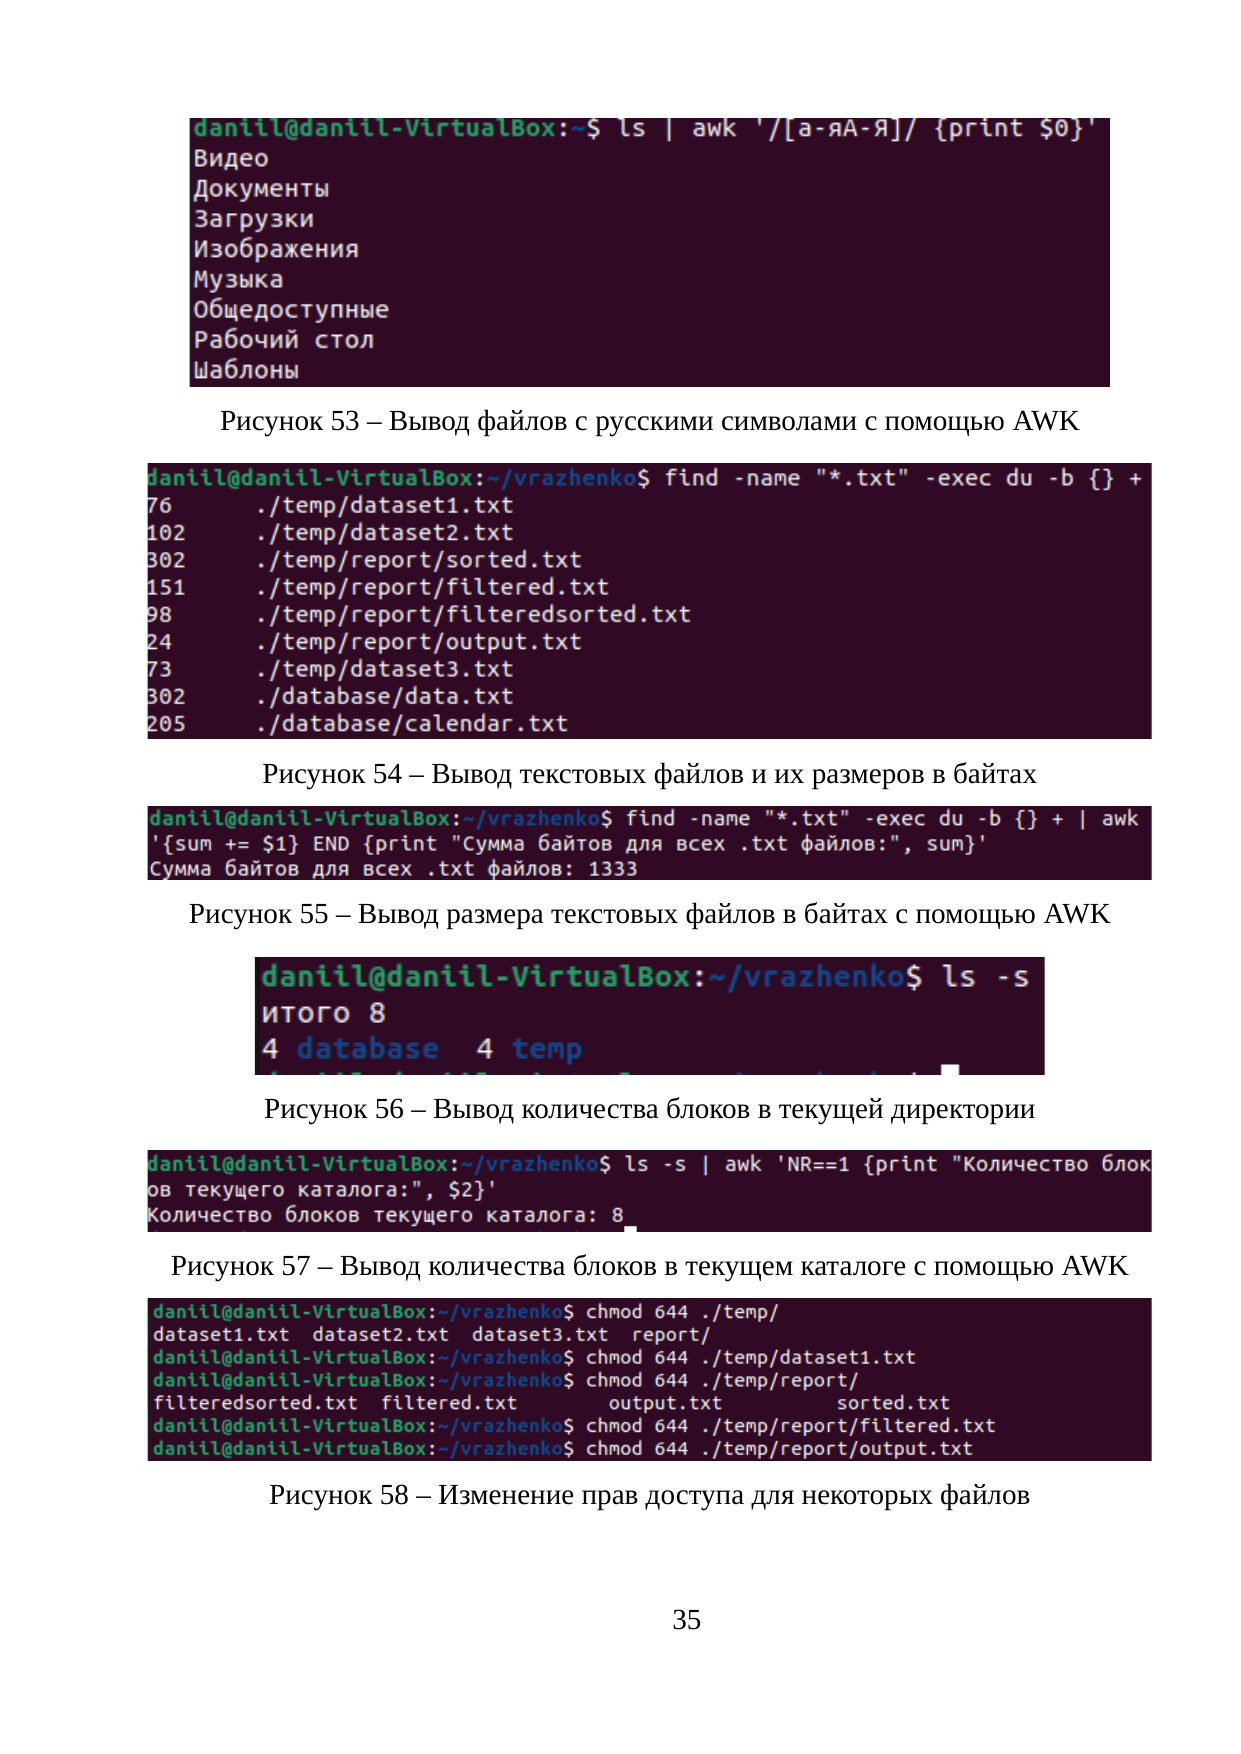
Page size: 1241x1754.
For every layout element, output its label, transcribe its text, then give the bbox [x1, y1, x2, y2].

text Рисунок 57 – Вывод количества блоков в текущем каталоге с помощью AWK [148, 1248, 1152, 1282]
picture [147, 806, 1152, 880]
text Рисунок 58 – Изменение прав доступа для некоторых файлов [148, 1461, 1152, 1510]
picture [147, 1298, 1152, 1461]
text Рисунок 53 – Вывод файлов с русскими символами с помощью AWK [189, 387, 1110, 437]
text Рисунок 55 – Вывод размера текстовых файлов в байтах с помощью AWK [148, 897, 1152, 930]
text Рисунок 56 – Вывод количества блоков в текущей директории [255, 1075, 1045, 1125]
picture [254, 957, 1045, 1075]
picture [147, 1150, 1152, 1232]
picture [147, 463, 1152, 739]
picture [189, 118, 1110, 387]
text Рисунок 54 – Вывод текстовых файлов и их размеров в байтах [148, 756, 1152, 789]
